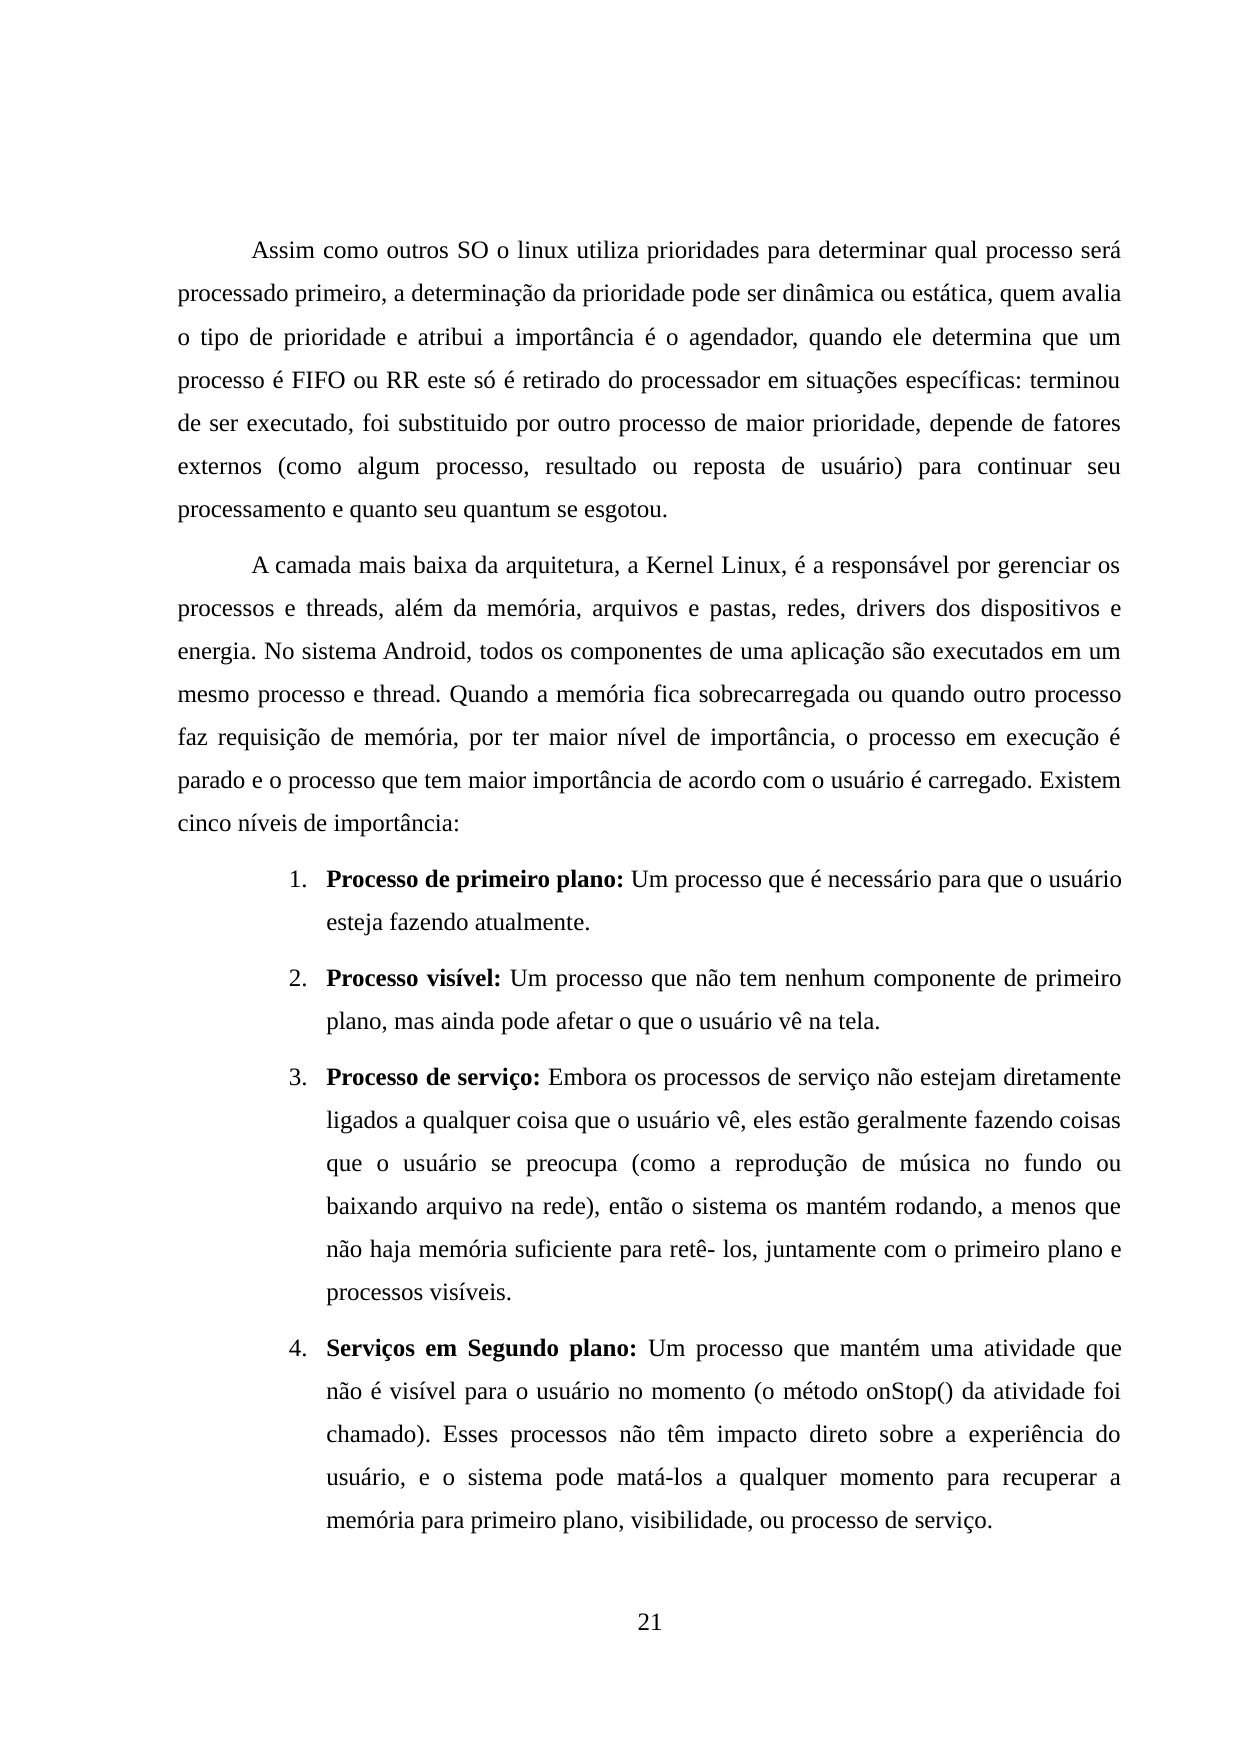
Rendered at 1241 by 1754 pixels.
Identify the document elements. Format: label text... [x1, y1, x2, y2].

text A camada mais baixa da arquitetura, a Kernel Linux, é a responsável por gerenciar os processos e threads, além da memória, arquivos e pastas, redes, drivers dos dispositivos e energia. No sistema Android, todos os componentes de uma aplicação são executados em um mesmo processo e thread. Quando a memória fica sobrecarregada ou quando outro processo faz requisição de memória, por ter maior nível de importância, o processo em execução é parado e o processo que tem maior importância de acordo com o usuário é carregado. Existem cinco níveis de importância: [177, 550, 1122, 837]
list Processo de serviço: Embora os processos de serviço não estejam diretamente ligados a qualquer coisa que o usuário vê, eles estão geralmente fazendo coisas que o usuário se preocupa (como a reprodução de música no fundo ou baixando arquivo na rede), então o sistema os mantém rodando, a menos que não haja memória suficiente para retê- los, juntamente com o primeiro plano e processos visíveis. [288, 1062, 1122, 1306]
text Assim como outros SO o linux utiliza prioridades para determinar qual processo será processado primeiro, a determinação da prioridade pode ser dinâmica ou estática, quem avalia o tipo de prioridade e atribui a importância é o agendador, quando ele determina que um processo é FIFO ou RR este só é retirado do processador em situações específicas: terminou de ser executado, foi substituido por outro processo de maior prioridade, depende de fatores externos (como algum processo, resultado ou reposta de usuário) para continuar seu processamento e quanto seu quantum se esgotou. [177, 235, 1122, 523]
list Processo de primeiro plano: Um processo que é necessário para que o usuário esteja fazendo atualmente. [288, 864, 1122, 936]
list Processo visível: Um processo que não tem nenhum componente de primeiro plano, mas ainda pode afetar o que o usuário vê na tela. [288, 963, 1122, 1035]
list Serviços em Segundo plano: Um processo que mantém uma atividade que não é visível para o usuário no momento (o método onStop() da atividade foi chamado). Esses processos não têm impacto direto sobre a experiência do usuário, e o sistema pode matá-los a qualquer momento para recuperar a memória para primeiro plano, visibilidade, ou processo de serviço. [288, 1333, 1122, 1534]
